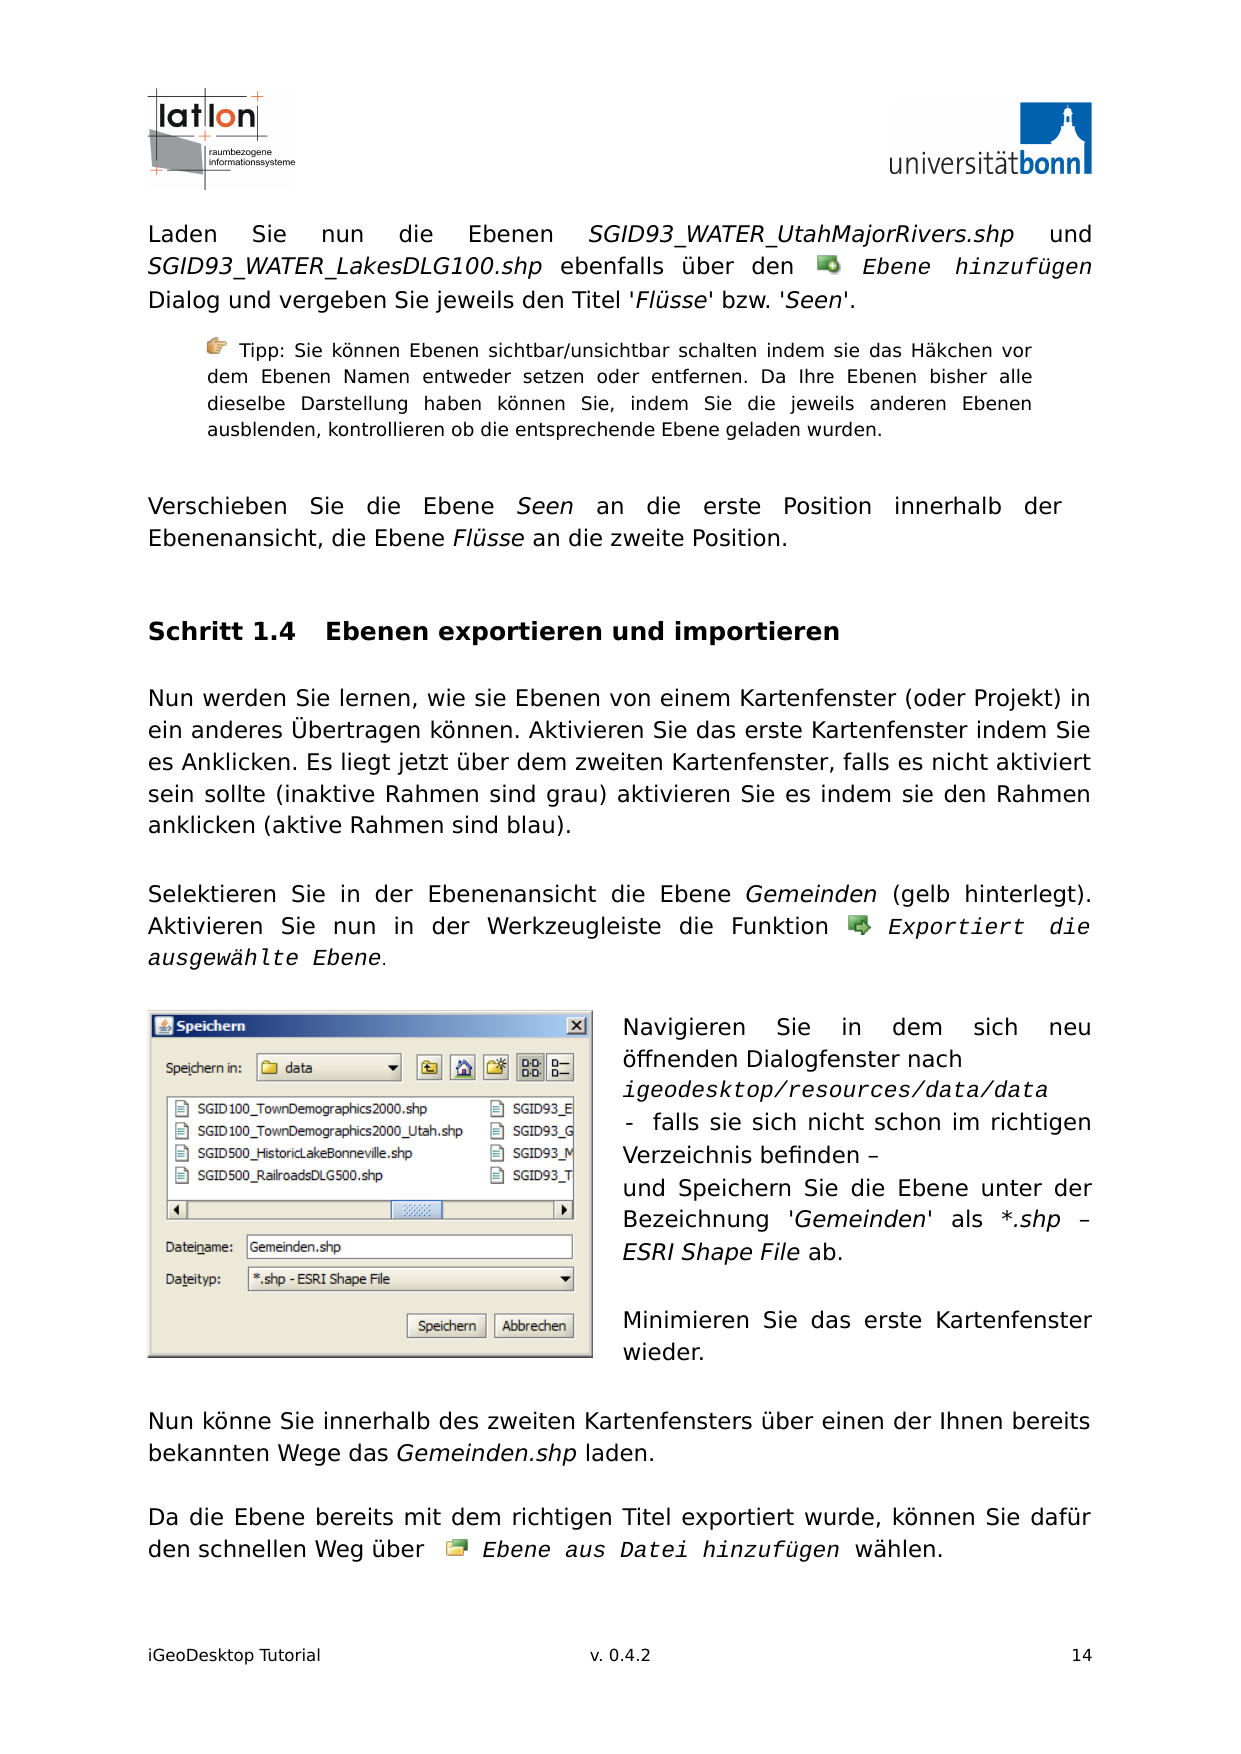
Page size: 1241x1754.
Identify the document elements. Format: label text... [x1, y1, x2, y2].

text Navigieren Sie in dem sich neu öffnenden Dialogfenster nach igeodesktop/resources/data/data - falls sie sich nicht schon im richtigen Verzeichnis befinden – und Speichern Sie die Ebene unter der Bezeichnung 'Gemeinden' als *.shp – ESRI Shape File ab. [593, 1014, 1092, 1265]
text Minimieren Sie das erste Kartenfenster wieder. [148, 1307, 1092, 1366]
text Nun werden Sie lernen, wie sie Ebenen von einem Kartenfenster (oder Projekt) in ein anderes Übertragen können. Aktivieren Sie das erste Kartenfenster indem Sie es Anklicken. Es liegt jetzt über dem zweiten Kartenfenster, falls es nicht aktiviert sein sollte (inaktive Rahmen sind grau) aktivieren Sie es indem sie den Rahmen anklicken (aktive Rahmen sind blau). [148, 685, 1092, 839]
picture [206, 337, 228, 358]
picture [847, 914, 871, 935]
text Laden Sie nun die Ebenen SGID93_WATER_UtahMajorRivers.shp und SGID93_WATER_LakesDLG100.shp ebenfalls über den Ebene hinzufügen Dialog und vergeben Sie jeweils den Titel 'Flüsse' bzw. 'Seen'. [148, 221, 1092, 313]
picture [816, 254, 842, 275]
picture [147, 88, 295, 190]
text Verschieben Sie die Ebene Seen an die erste Position innerhalb der Ebenenansicht, die Ebene Flüsse an die zweite Position. [148, 493, 1062, 552]
picture [147, 1010, 593, 1358]
picture [445, 1538, 469, 1557]
text Nun könne Sie innerhalb des zweiten Kartenfensters über einen der Ihnen bereits bekannten Wege das Gemeinden.shp laden. Da die Ebene bereits mit dem richtigen Titel exportiert wurde, können Sie dafür den schnellen Weg über Ebene aus Da­tei hinzu­fügen wählen. [148, 1408, 1092, 1564]
subtitle Ebenen exportieren und importieren [148, 617, 1092, 646]
text Selektieren Sie in der Ebenenansicht die Ebene Gemeinden (gelb hinterlegt). Aktivieren Sie nun in der Werkzeugleiste die Funktion Exportiert die ausgewählte Ebene. [148, 881, 1092, 972]
picture [889, 102, 1093, 174]
text Tipp: Sie können Ebenen sichtbar/unsichtbar schalten indem sie das Häkchen vor dem Ebenen Namen entweder setzen oder entfernen. Da Ihre Ebenen bisher alle dieselbe Darstellung haben können Sie, indem Sie die jeweils anderen Ebenen ausblenden, kontrollieren ob die entsprechende Ebene geladen wurden. [207, 337, 1033, 441]
